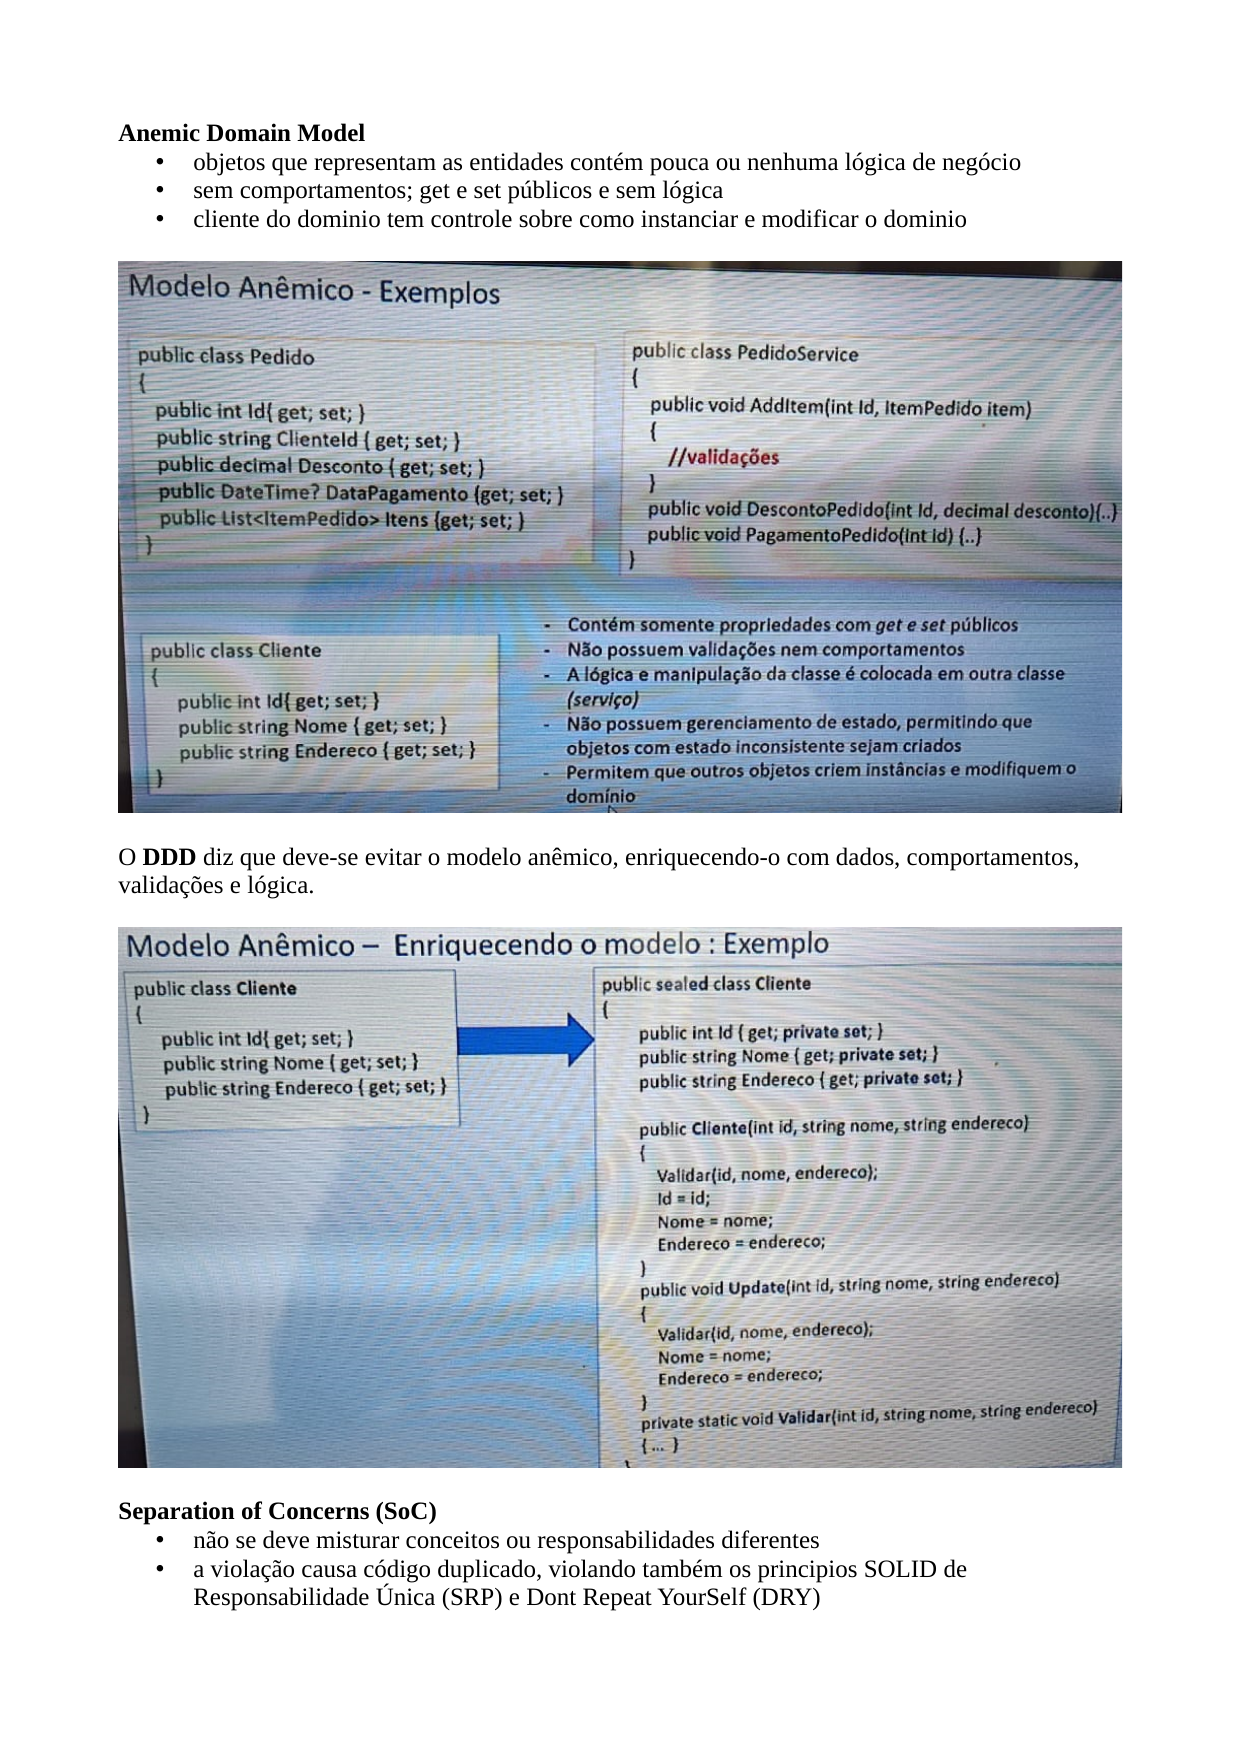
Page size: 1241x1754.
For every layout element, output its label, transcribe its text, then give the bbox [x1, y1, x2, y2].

list não se deve misturar conceitos ou responsabilidades diferentes [156, 1525, 1122, 1554]
list a violação causa código duplicado, violando também os principios SOLID de Responsabilidade Única (SRP) e Dont Repeat YourSelf (DRY) [156, 1554, 1122, 1611]
text O DDD diz que deve-se evitar o modelo anêmico, enriquecendo-o com dados, comportamentos, validações e lógica. [118, 842, 1122, 899]
picture [118, 261, 1123, 813]
picture [118, 927, 1123, 1468]
text Anemic Domain Model [118, 118, 1122, 147]
list sem comportamentos; get e set públicos e sem lógica [156, 176, 1122, 204]
list objetos que representam as entidades contém pouca ou nenhuma lógica de negócio [156, 147, 1122, 176]
list cliente do dominio tem controle sobre como instanciar e modificar o dominio [156, 204, 1122, 233]
text Separation of Concerns (SoC) [118, 1496, 1122, 1525]
